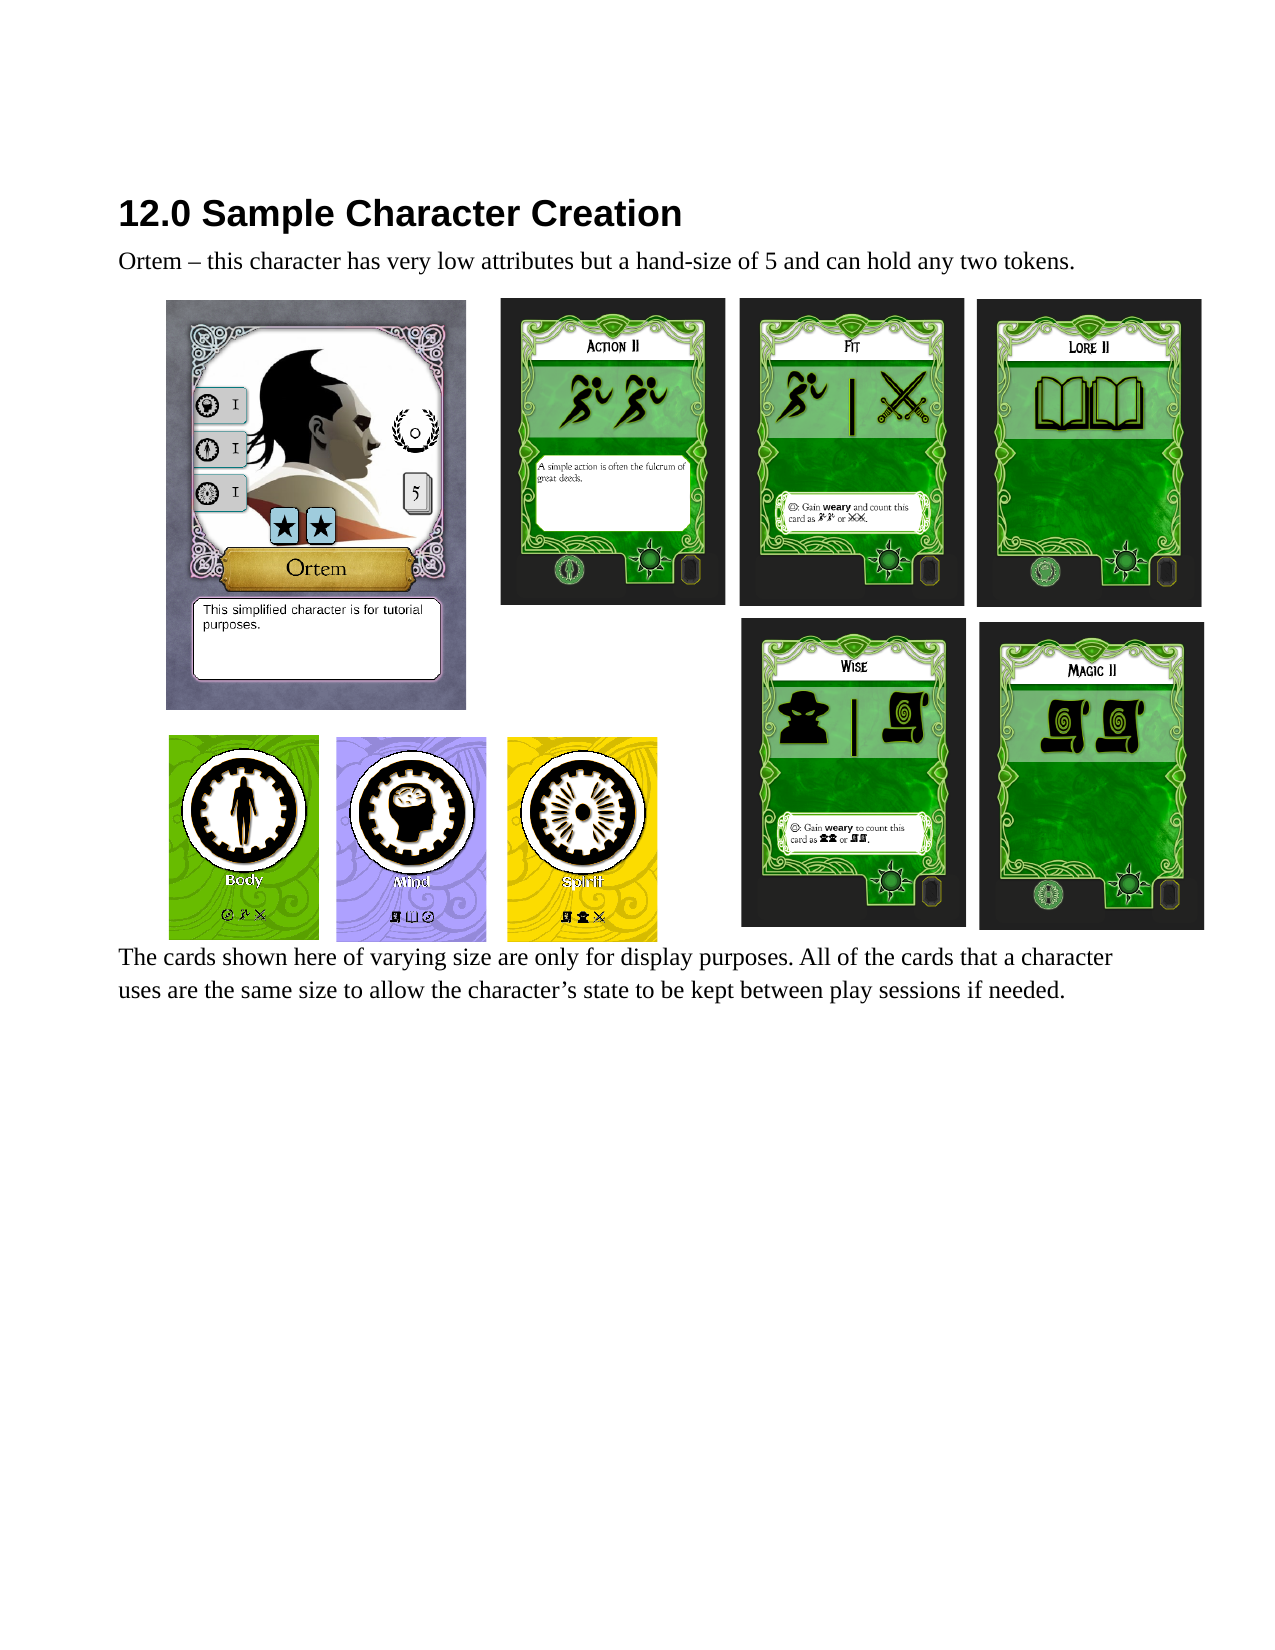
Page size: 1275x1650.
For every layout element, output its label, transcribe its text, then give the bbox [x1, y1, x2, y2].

picture [166, 300, 467, 710]
text Ortem – this character has very low attributes but a hand-size of 5 and can hold any two tokens. [118, 246, 1157, 275]
picture [336, 737, 487, 942]
picture [507, 737, 658, 942]
picture [976, 299, 1202, 607]
picture [739, 298, 965, 606]
text The cards shown here of varying size are only for display purposes. All of the cards that a character uses are the same size to allow the character’s state to be kept between play sessions if needed. [118, 294, 1157, 1003]
picture [741, 618, 967, 927]
picture [500, 298, 726, 605]
picture [979, 622, 1205, 930]
subtitle 12.0 Sample Character Creation [118, 191, 1157, 234]
picture [168, 735, 319, 940]
